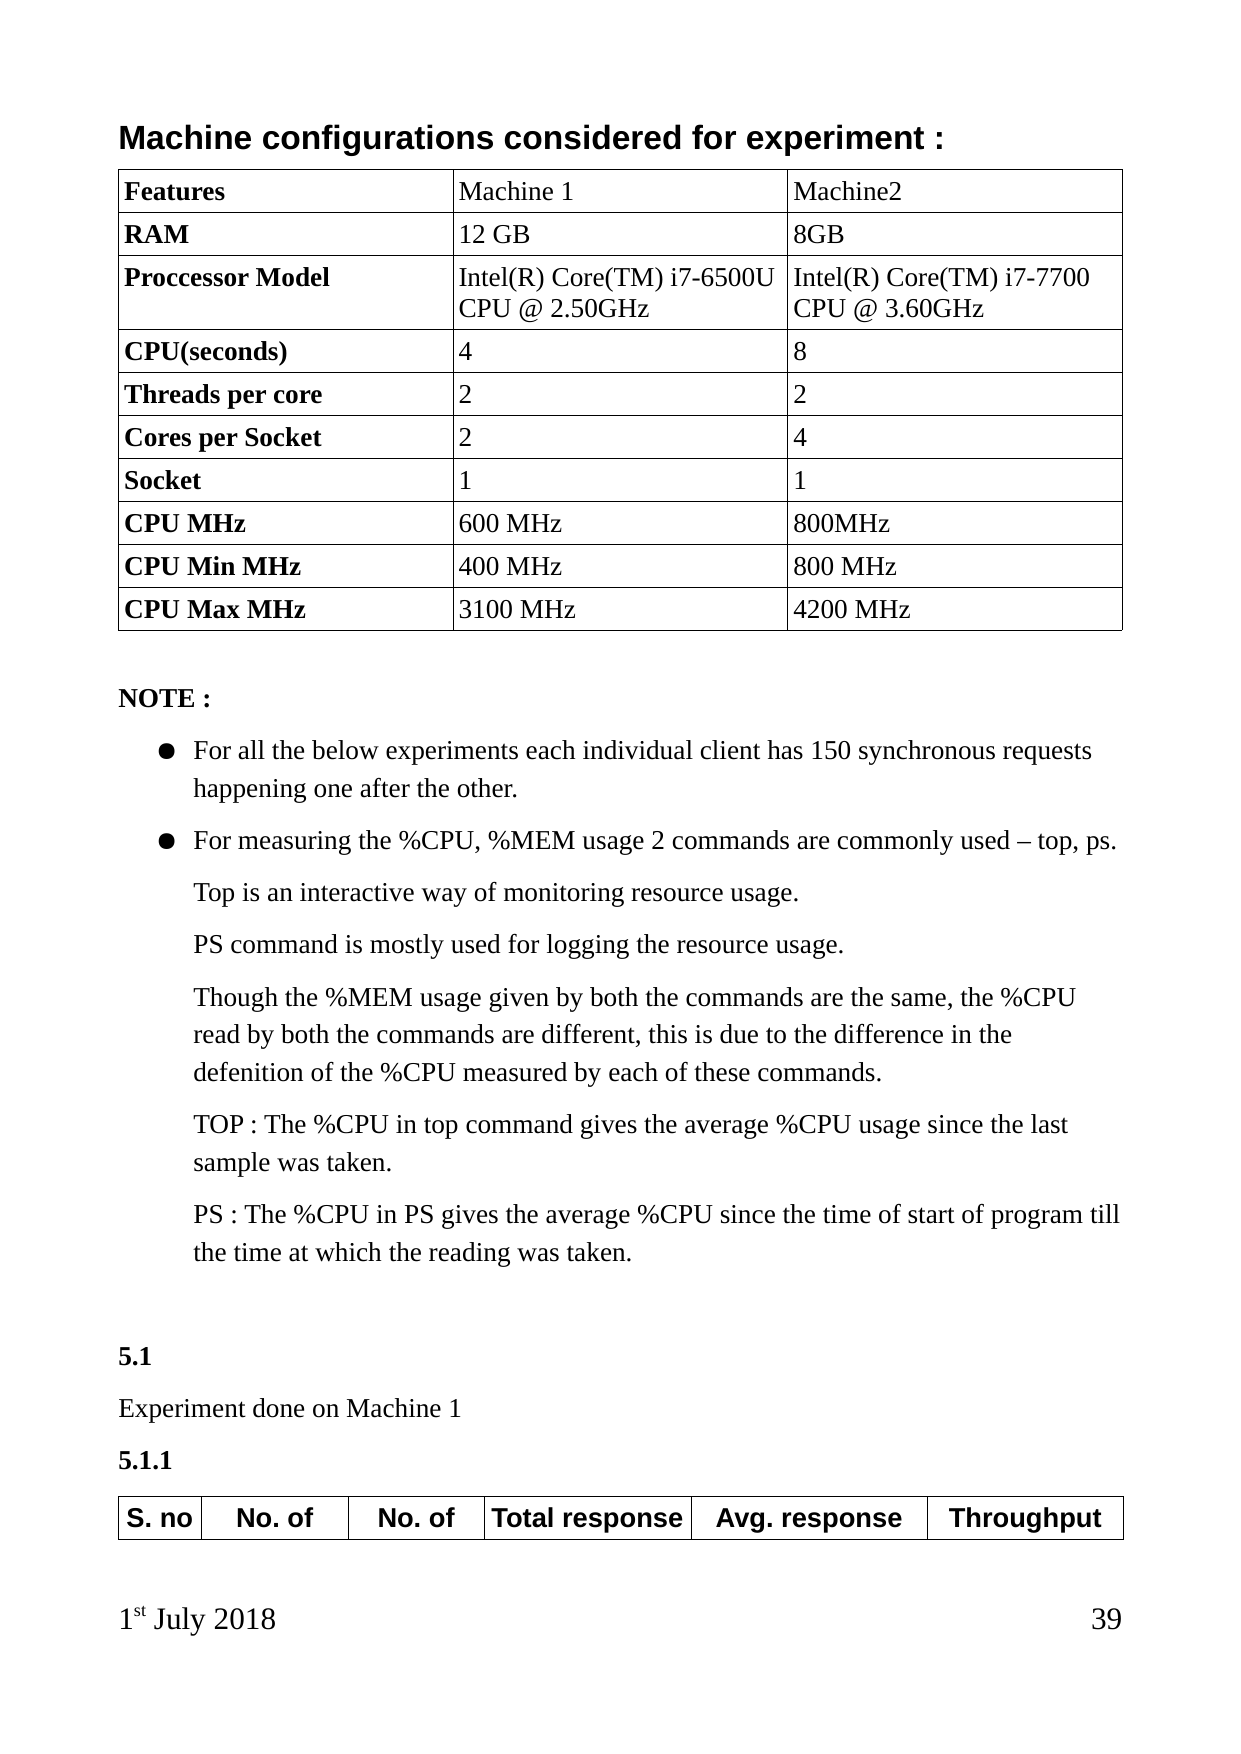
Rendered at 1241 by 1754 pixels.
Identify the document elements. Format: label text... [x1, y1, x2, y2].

table_cell 12 GB [454, 213, 787, 255]
table_cell 2 [788, 373, 1122, 415]
table_header Machine2 [788, 170, 1122, 212]
text NOTE : [118, 682, 1122, 713]
table_cell 3100 MHz [454, 588, 787, 630]
table_cell CPU(seconds) [119, 330, 453, 372]
table_cell 4 [454, 330, 787, 372]
table_cell 1 [454, 459, 787, 501]
table_header Total response [485, 1497, 691, 1539]
table_cell 2 [454, 416, 787, 458]
table_cell Cores per Socket [119, 416, 453, 458]
table_cell CPU Max MHz [119, 588, 453, 630]
table_cell 2 [454, 373, 787, 415]
list PS command is mostly used for logging the resource usage. [156, 928, 1122, 960]
table_header Avg. response [692, 1497, 927, 1539]
text 5.1 [118, 1340, 1122, 1371]
table_cell Intel(R) Core(TM) i7-7700 CPU @ 3.60GHz [788, 256, 1122, 329]
table_header Features [119, 170, 453, 212]
list Though the %MEM usage given by both the commands are the same, the %CPU read by both the commands are different, this is due to the difference in the defenition of the %CPU measured by each of these commands. [156, 981, 1122, 1087]
table_cell 8 [788, 330, 1122, 372]
table_cell 800 MHz [788, 545, 1122, 587]
table_cell 8GB [788, 213, 1122, 255]
table_cell Intel(R) Core(TM) i7-6500U CPU @ 2.50GHz [454, 256, 787, 329]
table_cell Threads per core [119, 373, 453, 415]
table_cell 4 [788, 416, 1122, 458]
table_cell CPU MHz [119, 502, 453, 544]
table_header S. no [119, 1497, 201, 1539]
table_cell RAM [119, 213, 453, 255]
table_cell CPU Min MHz [119, 545, 453, 587]
table_cell Proccessor Model [119, 256, 453, 329]
table_header No. of [202, 1497, 348, 1539]
table_cell 1 [788, 459, 1122, 501]
table_header Throughput [928, 1497, 1123, 1539]
table_cell 800MHz [788, 502, 1122, 544]
table_cell 600 MHz [454, 502, 787, 544]
table_cell Socket [119, 459, 453, 501]
text Experiment done on Machine 1 [118, 1392, 1122, 1423]
list TOP : The %CPU in top command gives the average %CPU usage since the last sample was taken. [156, 1108, 1122, 1177]
subtitle Machine configurations considered for experiment : [118, 118, 1122, 157]
table_header No. of [349, 1497, 484, 1539]
list For measuring the %CPU, %MEM usage 2 commands are commonly used – top, ps. [156, 824, 1122, 855]
text 5.1.1 [118, 1444, 1122, 1476]
list PS : The %CPU in PS gives the average %CPU since the time of start of program till the time at which the reading was taken. [156, 1198, 1122, 1267]
table_cell 4200 MHz [788, 588, 1122, 630]
table_header Machine 1 [454, 170, 787, 212]
list For all the below experiments each individual client has 150 synchronous requests happening one after the other. [156, 734, 1122, 803]
list Top is an interactive way of monitoring resource usage. [156, 876, 1122, 908]
table_cell 400 MHz [454, 545, 787, 587]
